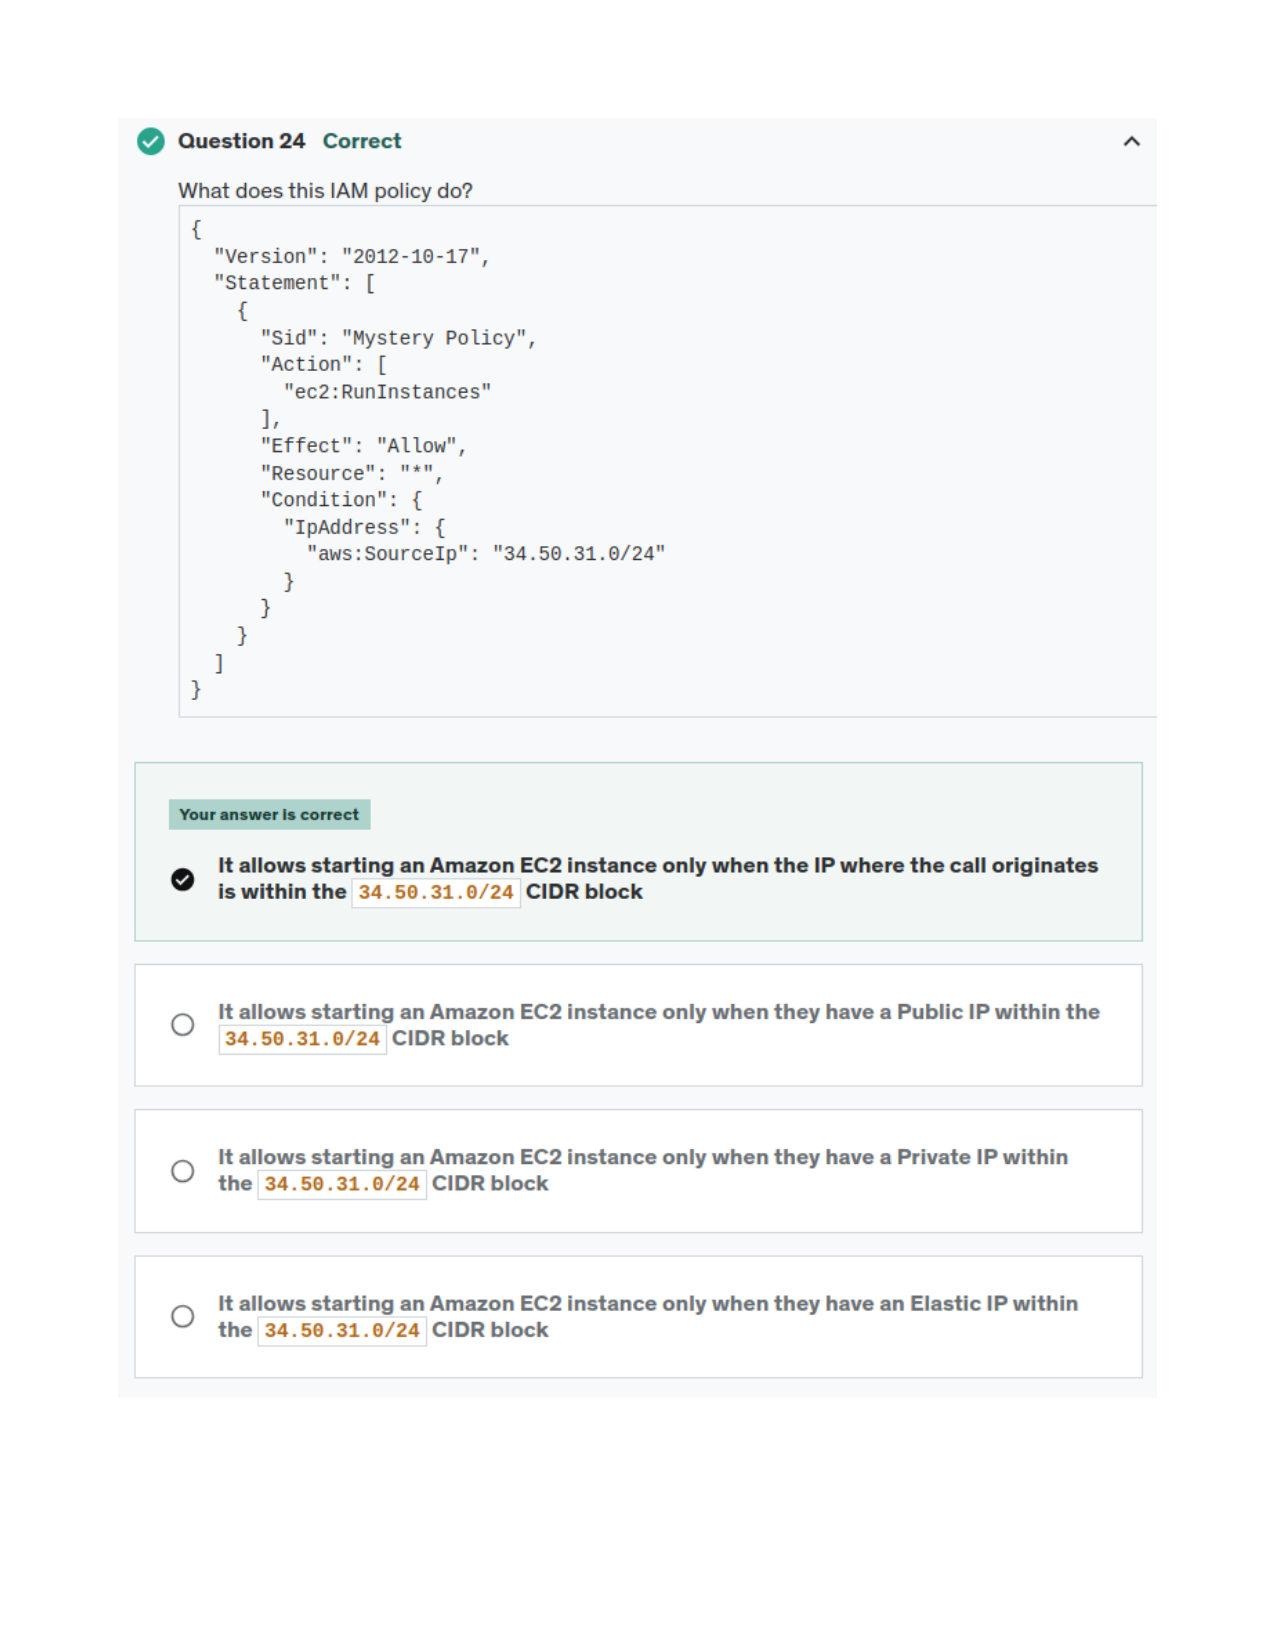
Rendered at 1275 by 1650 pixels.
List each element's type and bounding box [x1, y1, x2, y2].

picture [118, 118, 1157, 1398]
